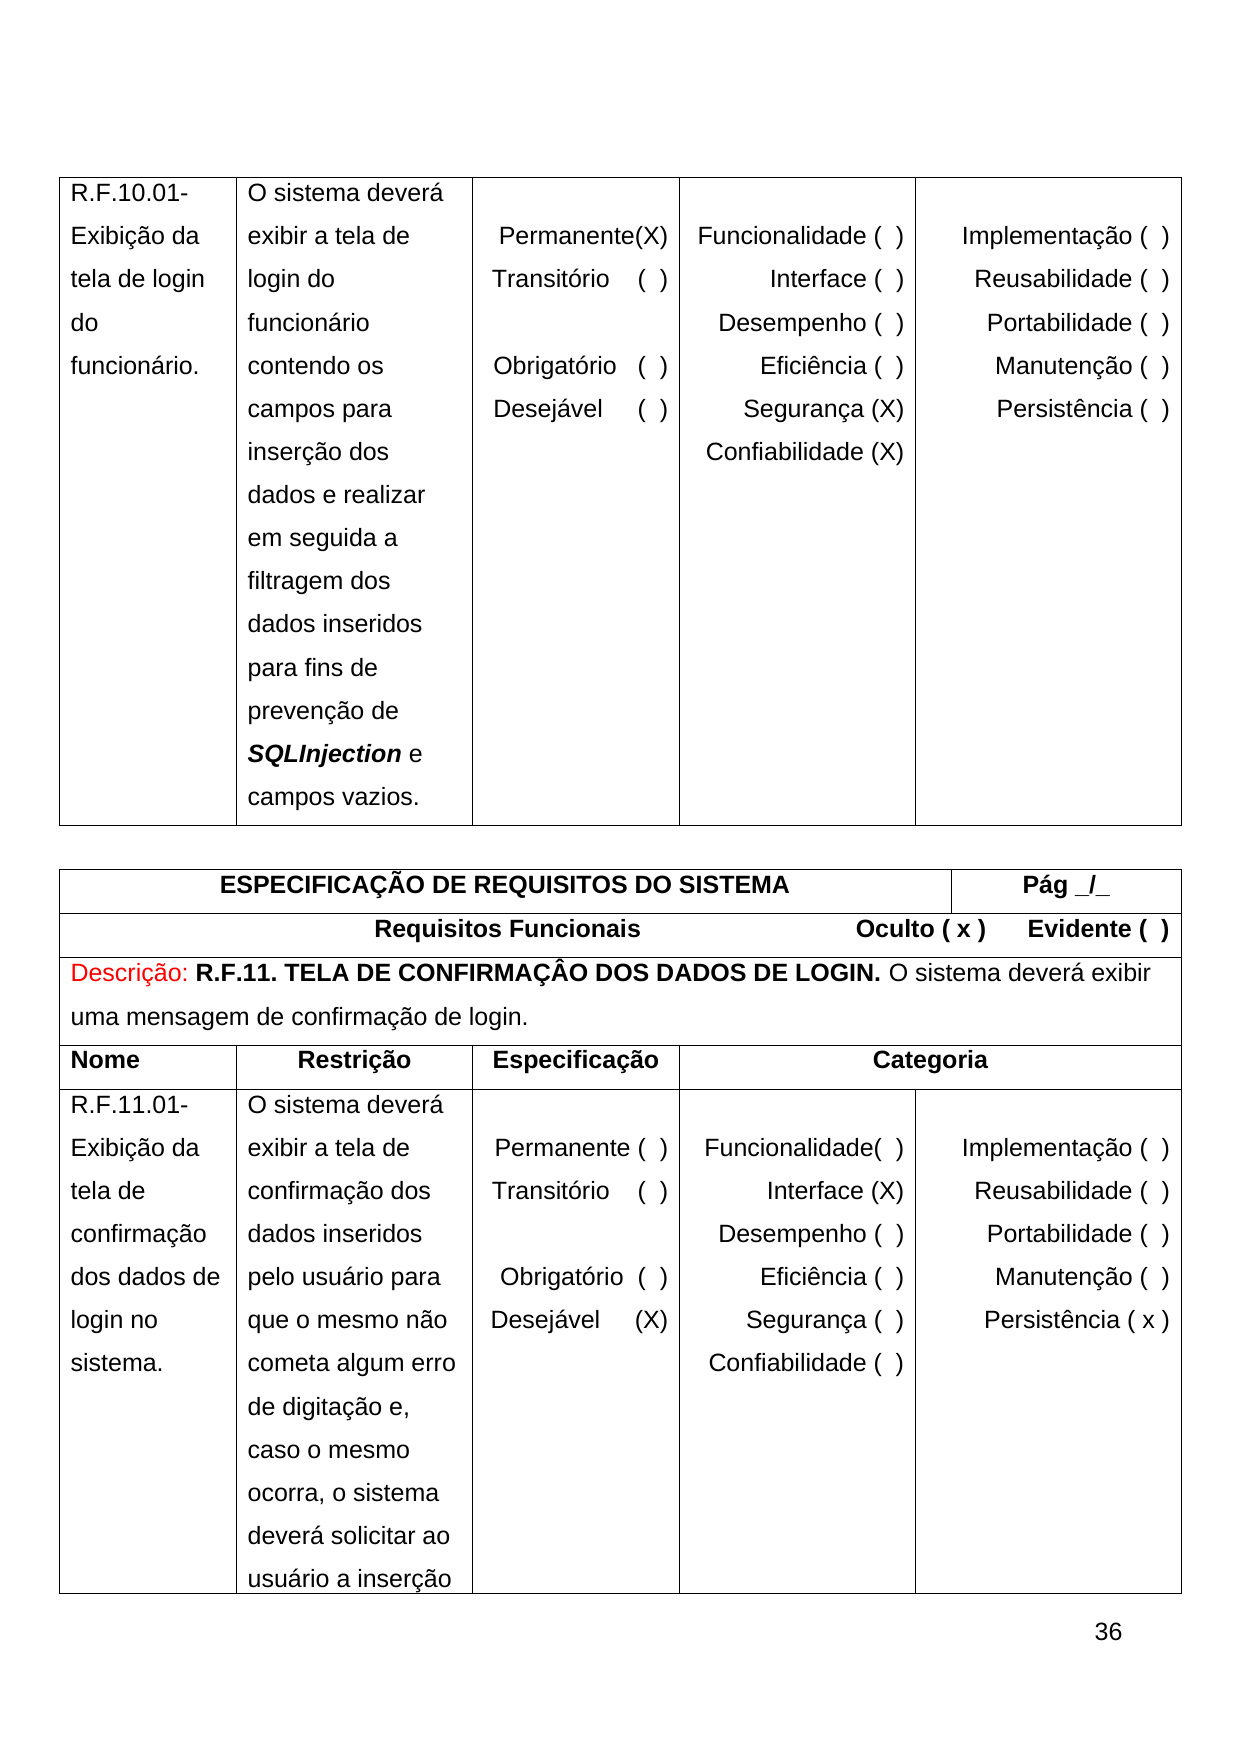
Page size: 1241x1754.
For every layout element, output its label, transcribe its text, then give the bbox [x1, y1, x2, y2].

table_cell Restrição [237, 1046, 472, 1088]
table_cell Implementação ( ) Reusabilidade ( ) Portabilidade ( ) Manutenção ( ) Persistência ( ) [916, 178, 1181, 825]
table_cell O sistema deverá exibir a tela de login do funcionário contendo os campos para inserção dos dados e realizar em seguida a filtragem dos dados inseridos para fins de prevenção de SQLInjection e campos vazios. [237, 178, 472, 825]
table_cell Especificação [473, 1046, 679, 1088]
table_cell R.F.10.01- Exibição da tela de login do funcionário. [60, 178, 236, 825]
table_cell Categoria [680, 1046, 1181, 1088]
table_cell Implementação ( ) Reusabilidade ( ) Portabilidade ( ) Manutenção ( ) Persistência ( x ) [916, 1090, 1181, 1593]
table_cell Funcionalidade( ) Interface (X) Desempenho ( ) Eficiência ( ) Segurança ( ) Confiabilidade ( ) [680, 1090, 915, 1593]
table_cell R.F.11.01- Exibição da tela de confirmação dos dados de login no sistema. [60, 1090, 236, 1593]
table_header ESPECIFICAÇÃO DE REQUISITOS DO SISTEMA [60, 870, 951, 913]
table_cell Nome [60, 1046, 236, 1088]
table_cell O sistema deverá exibir a tela de confirmação dos dados inseridos pelo usuário para que o mesmo não cometa algum erro de digitação e, caso o mesmo ocorra, o sistema deverá solicitar ao usuário a inserção [237, 1090, 472, 1593]
table_cell Funcionalidade ( ) Interface ( ) Desempenho ( ) Eficiência ( ) Segurança (X) Confiabilidade (X) [680, 178, 915, 825]
table_cell Permanente(X) Transitório ( ) Obrigatório ( ) Desejável ( ) [473, 178, 679, 825]
table_cell Requisitos Funcionais Oculto ( x ) Evidente ( ) [60, 914, 1181, 957]
table_cell Descrição: R.F.11. TELA DE CONFIRMAÇÂO DOS DADOS DE LOGIN. O sistema deverá exibir uma mensagem de confirmação de login. [60, 958, 1181, 1044]
table_cell Permanente ( ) Transitório ( ) Obrigatório ( ) Desejável (X) [473, 1090, 679, 1593]
table_header Pág _/_ [952, 870, 1181, 913]
